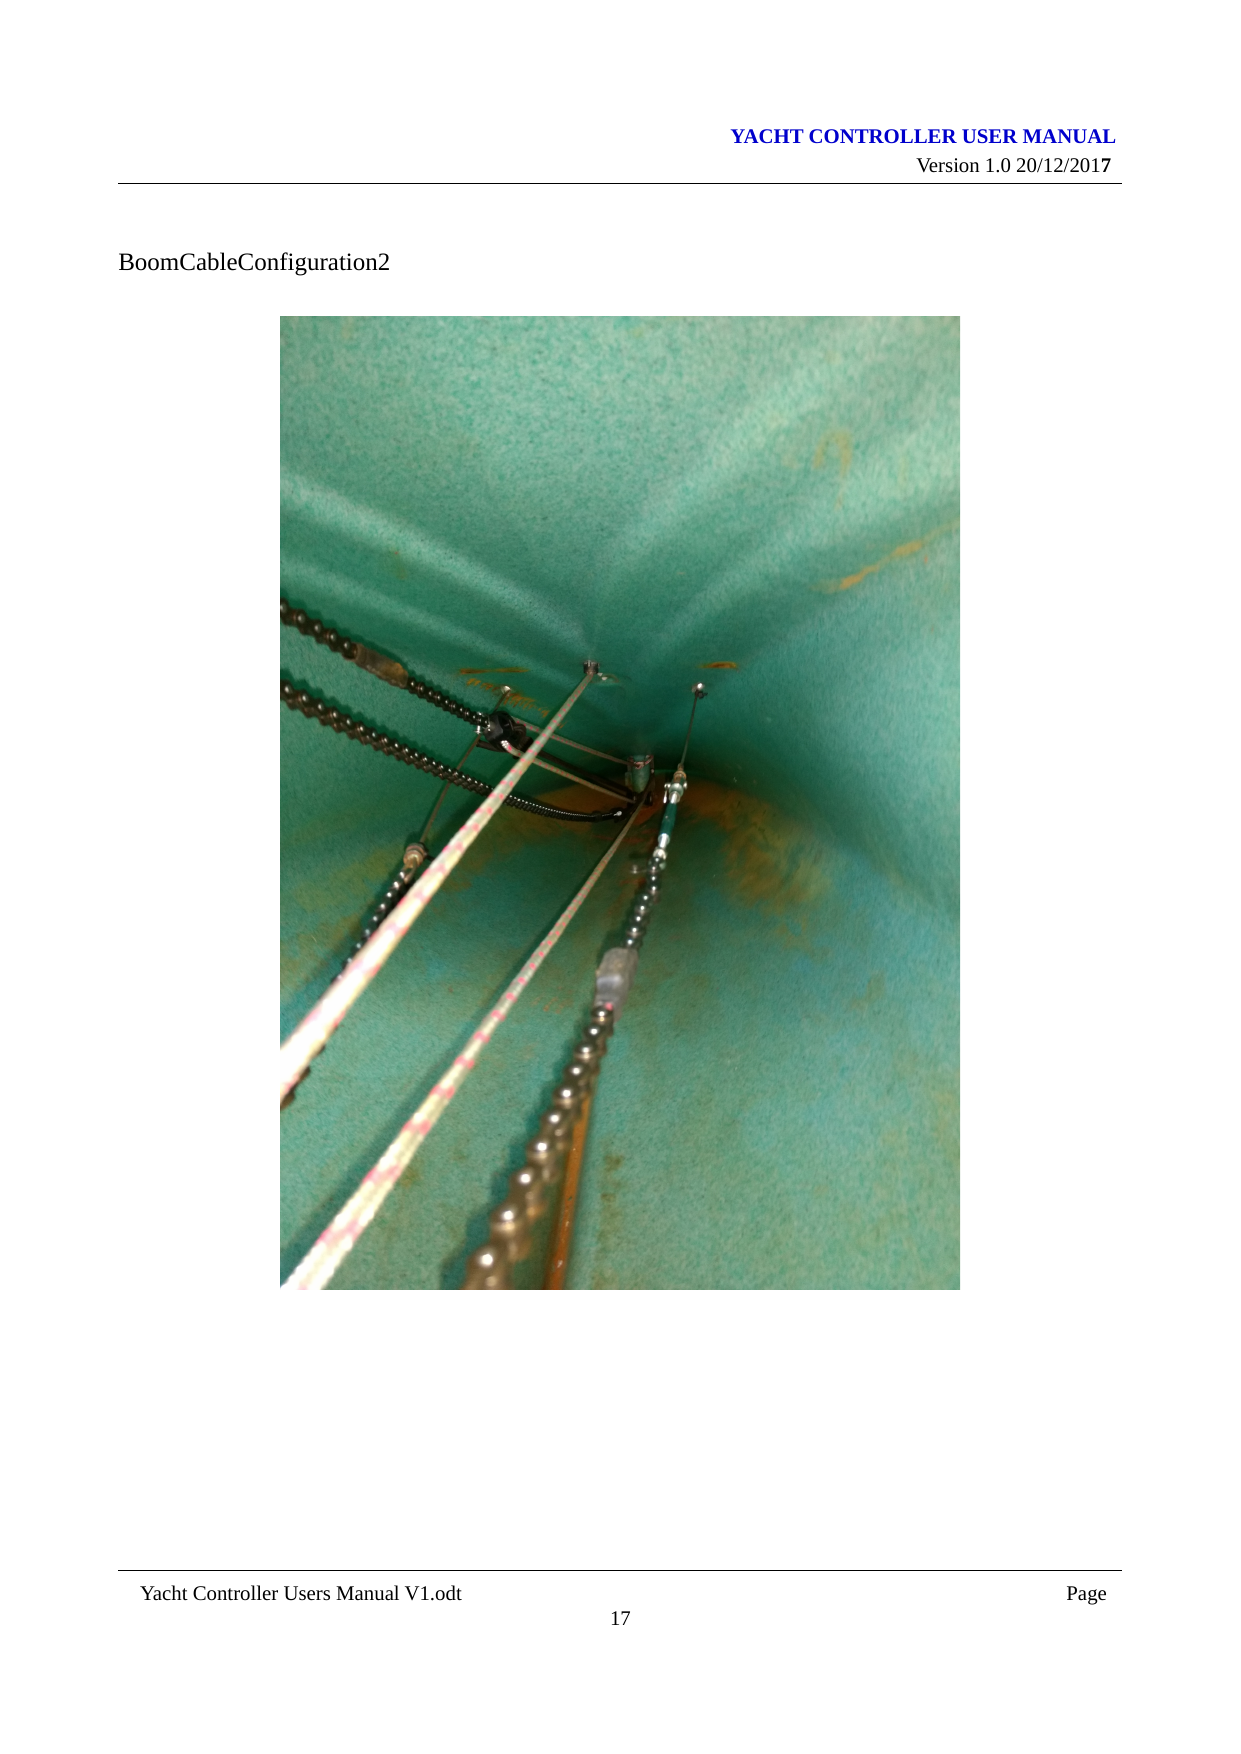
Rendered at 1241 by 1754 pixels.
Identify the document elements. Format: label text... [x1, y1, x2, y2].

picture [280, 316, 961, 1290]
text BoomCableConfiguration2 [118, 247, 1122, 276]
